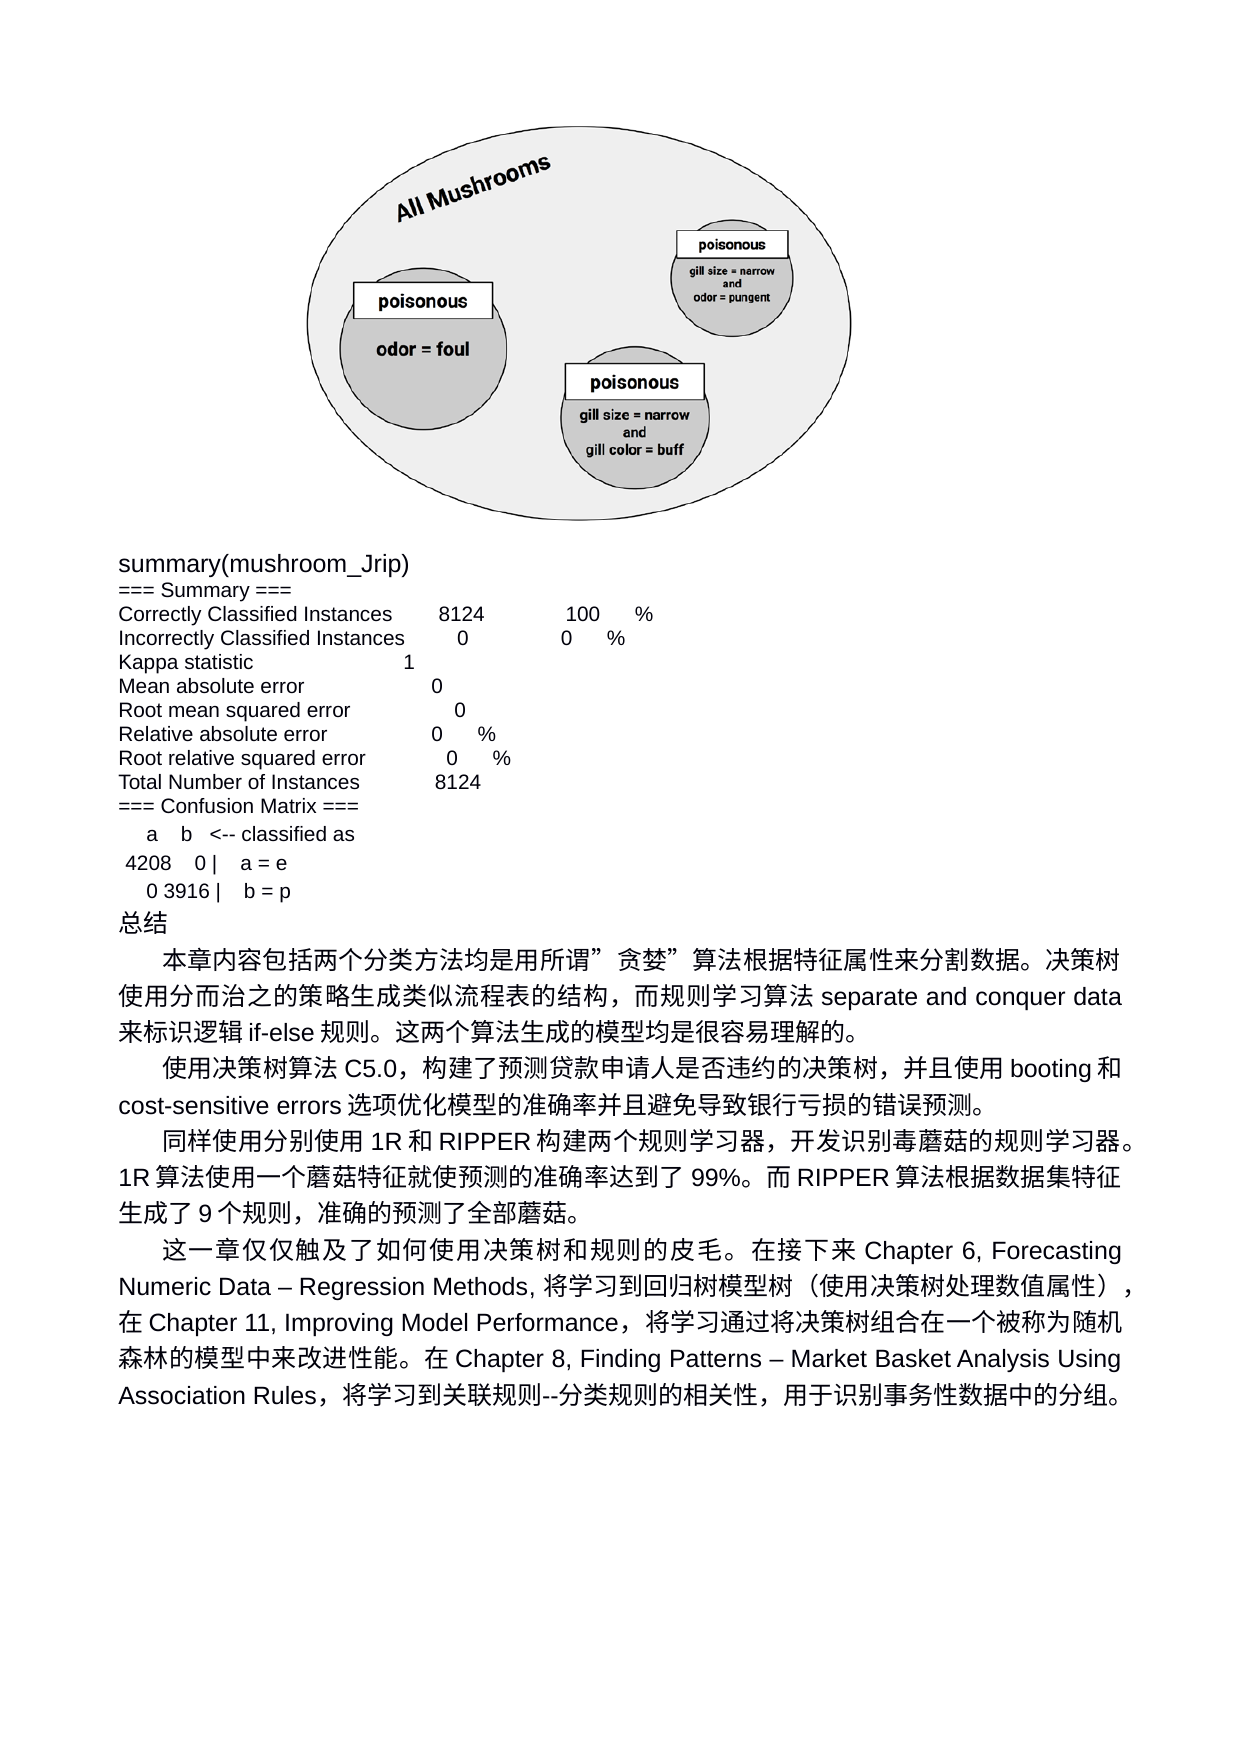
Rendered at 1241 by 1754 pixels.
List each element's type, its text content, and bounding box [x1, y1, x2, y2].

text === Summary === [118, 578, 1122, 602]
text Kappa statistic 1 [118, 650, 1122, 674]
text summary(mushroom_Jrip) [118, 549, 1122, 578]
text === Confusion Matrix === [118, 794, 1122, 818]
text Incorrectly Classified Instances 0 0 % [118, 626, 1122, 650]
text Root mean squared error 0 [118, 698, 1122, 722]
text 同样使用分别使用1R和RIPPER构建两个规则学习器，开发识别毒蘑菇的规则学习器。1R算法使用一个蘑菇特征就使预测的准确率达到了99%。而RIPPER算法根据数据集特征生成了9个规则，准确的预测了全部蘑菇。 [118, 1121, 1122, 1230]
text 使用决策树算法C5.0，构建了预测贷款申请人是否违约的决策树，并且使用booting和cost-sensitive errors选项优化模型的准确率并且避免导致银行亏损的错误预测。 [118, 1049, 1122, 1121]
text Mean absolute error 0 [118, 674, 1122, 698]
text Relative absolute error 0 % [118, 722, 1122, 746]
text Root relative squared error 0 % [118, 746, 1122, 770]
text Correctly Classified Instances 8124 100 % [118, 602, 1122, 626]
text 本章内容包括两个分类方法均是用所谓”贪婪”算法根据特征属性来分割数据。决策树使用分而治之的策略生成类似流程表的结构，而规则学习算法separate and conquer data来标识逻辑if-else规则。这两个算法生成的模型均是很容易理解的。 [118, 940, 1122, 1049]
text 总结 [118, 904, 1122, 940]
text Total Number of Instances 8124 [118, 770, 1122, 794]
text 4208 0 | a = e [118, 846, 1122, 875]
text 0 3916 | b = p [118, 875, 1122, 904]
text 这一章仅仅触及了如何使用决策树和规则的皮毛。在接下来Chapter 6, Forecasting Numeric Data – Regression Methods, 将学习到回归树模型树（使用决策树处理数值属性），在Chapter 11, Improving Model Performance，将学习通过将决策树组合在一个被称为随机森林的模型中来改进性能。在Chapter 8, Finding Patterns – Market Basket Analysis Using Association Rules，将学习到关联规则--分类规则的相关性，用于识别事务性数据中的分组。 [118, 1230, 1122, 1411]
text a b <-- classified as [118, 818, 1122, 846]
